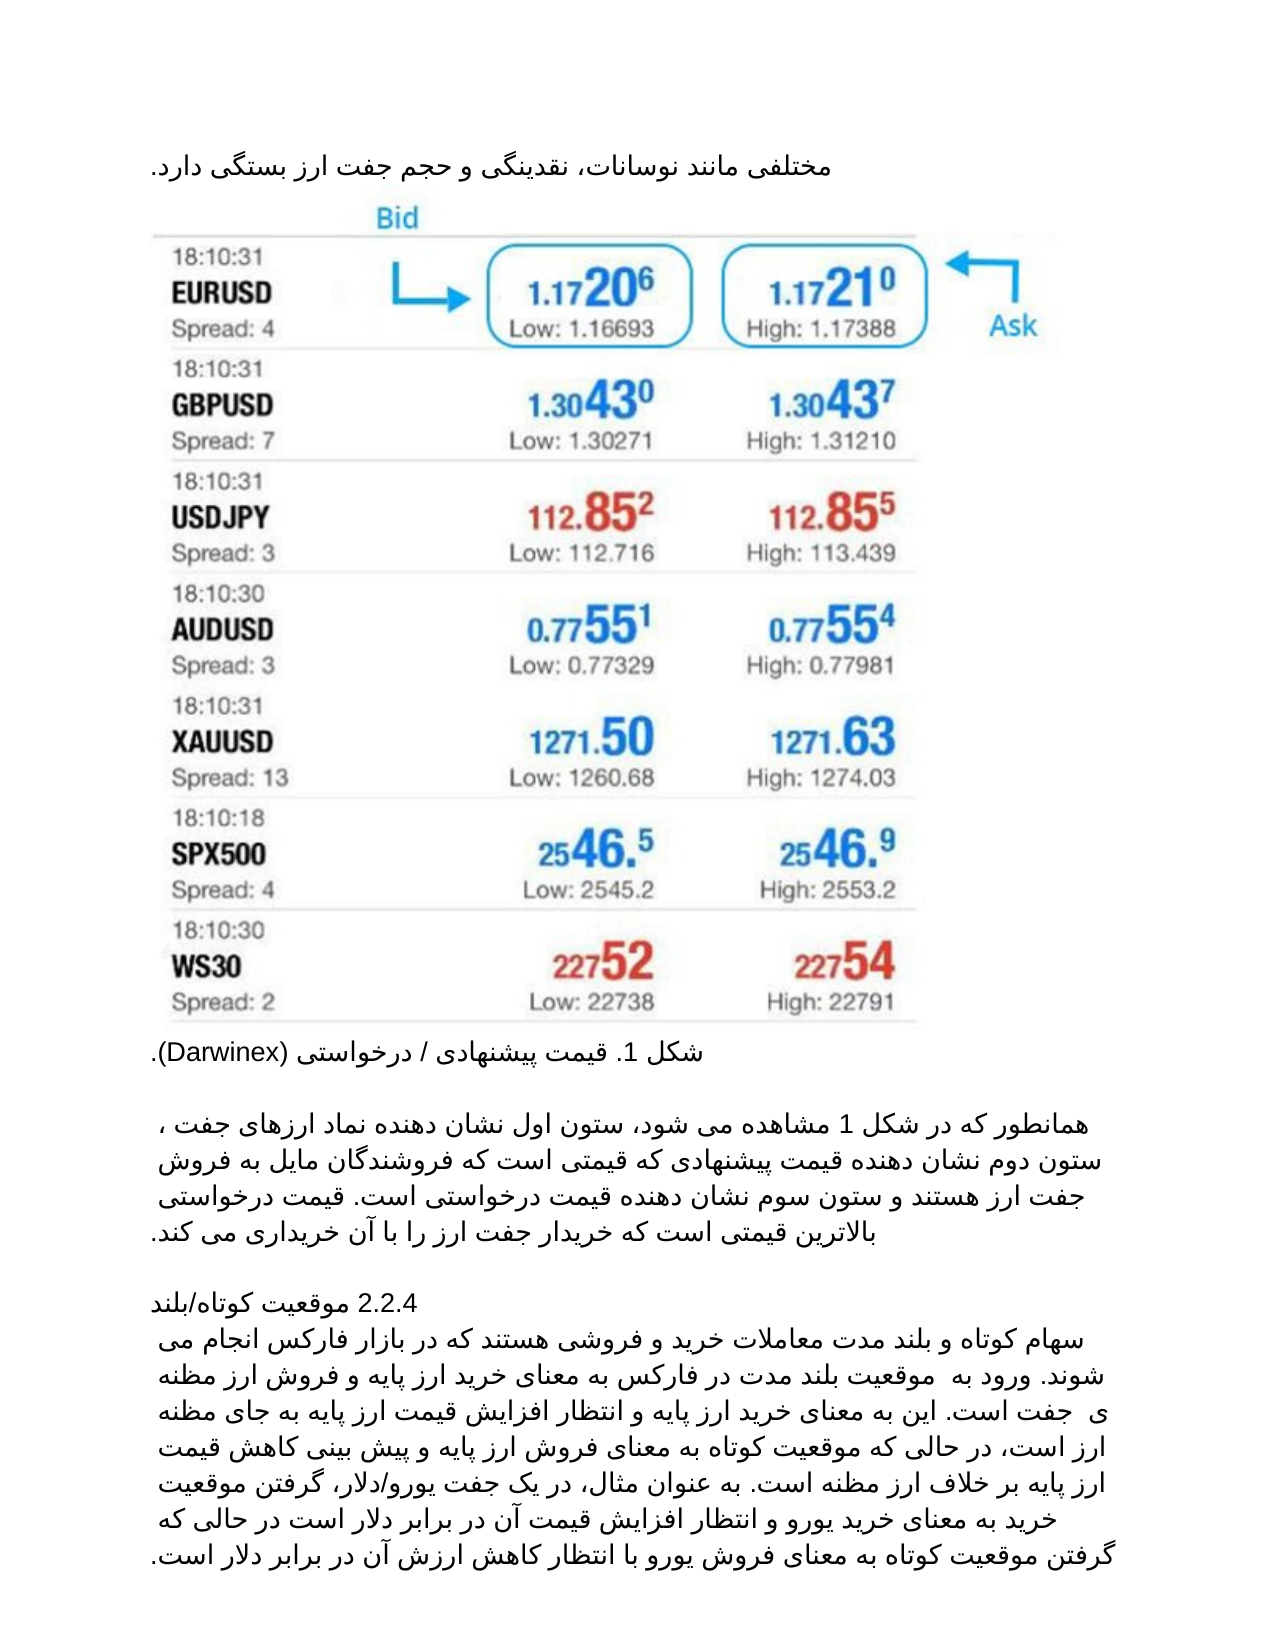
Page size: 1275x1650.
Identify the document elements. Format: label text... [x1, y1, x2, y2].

text 2.2.4 موقعیت کوتاه/بلند [150, 1287, 1125, 1319]
text شکل 1. قیمت پیشنهادی / درخواستی (Darwinex). [150, 1036, 1125, 1067]
text هنگام باز کردن موقعیت در پلتفرم بروکر، هر معامله با یک پیپ منفی شروع می شود. این به دلیل قیمت اسپرد ( کارمزد) است. در فارکس اسپرد به تفاوت بین قیمت درخواستی و قیمت پیشنهادی کارگزار اشاره دارد. اسپرد در بازار فارکس ثابت نیست و همراه کارگزار تغییر میکند . هنگام وارد شدن در موقعیت خرید در جفت ارز یا خرید ارز پایه در جفت، باید ارز عرضه شده را برای فروش آن بست که این باعث اختلاف قیمت می شود. به این تفاوت قیمت نیز اسپرد می گویند. اسپرد در جفت ارز به عوامل مختلفی مانند نوسانات، نقدینگی و حجم جفت ارز بستگی دارد. [150, 150, 1125, 1032]
text همانطور که در شکل 1 مشاهده می شود، ستون اول نشان دهنده نماد ارزهای جفت ، ستون دوم نشان دهنده قیمت پیشنهادی که قیمتی است که فروشندگان مایل به فروش جفت ارز هستند و ستون سوم نشان دهنده قیمت درخواستی است. قیمت درخواستی بالاترین قیمتی است که خریدار جفت ارز را با آن خریداری می کند. [150, 1108, 1125, 1247]
text سهام کوتاه و بلند مدت معاملات خرید و فروشی هستند که در بازار فارکس انجام می شوند. ورود به موقعیت بلند مدت در فارکس به معنای خرید ارز پایه و فروش ارز مظنه ی جفت است. این به معنای خرید ارز پایه و انتظار افزایش قیمت ارز پایه به جای مظنه ارز است، در حالی که موقعیت کوتاه به معنای فروش ارز پایه و پیش بینی کاهش قیمت ارز پایه بر خلاف ارز مظنه است. به عنوان مثال، در یک جفت یورو/دلار، گرفتن موقعیت خرید به معنای خرید یورو و انتظار افزایش قیمت آن در برابر دلار است در حالی که گرفتن موقعیت کوتاه به معنای فروش یورو با انتظار کاهش ارزش آن در برابر دلار است. [150, 1323, 1125, 1570]
